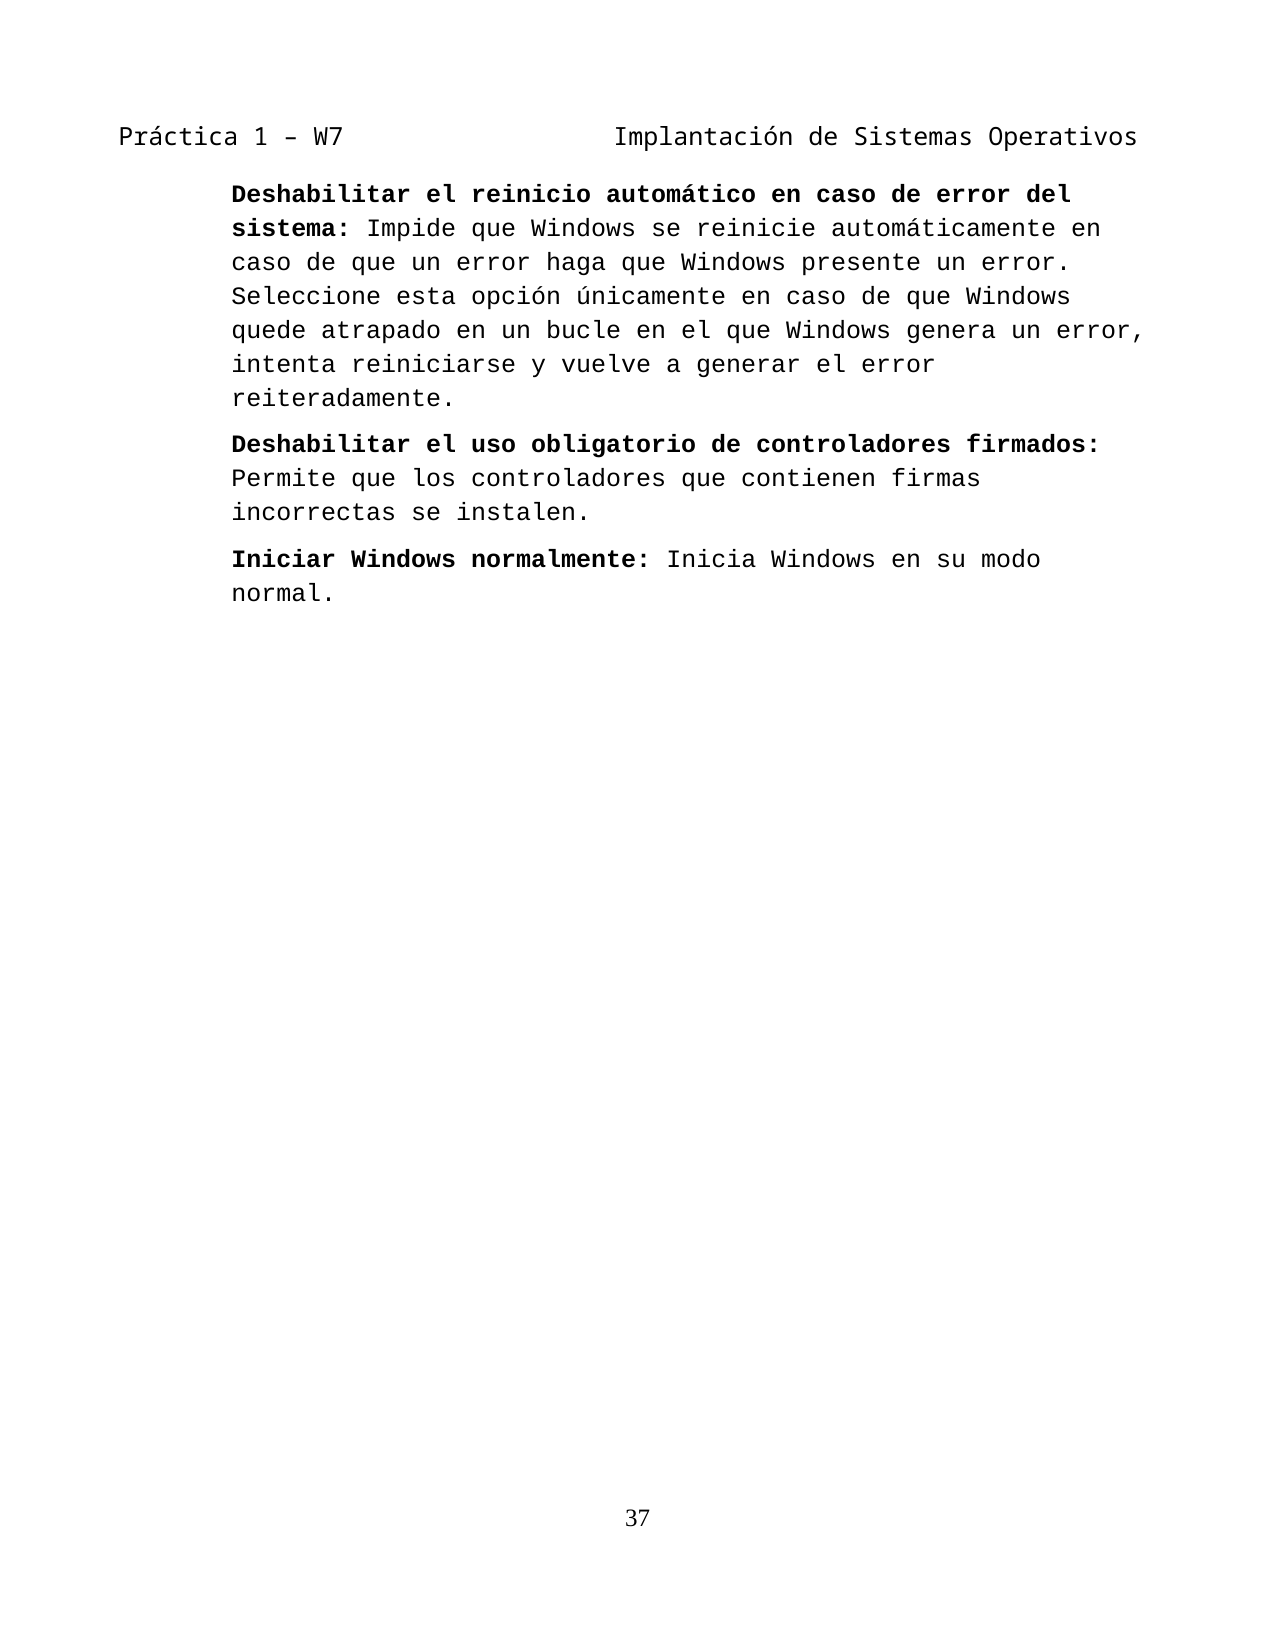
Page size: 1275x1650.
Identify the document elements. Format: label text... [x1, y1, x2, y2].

text Deshabilitar el reinicio automático en caso de error del sistema: Impide que Windows se reinicie automáticamente en caso de que un error haga que Windows presente un error. Seleccione esta opción únicamente en caso de que Windows quede atrapado en un bucle en el que Windows genera un error, intenta reiniciarse y vuelve a generar el error reiteradamente. [231, 182, 1157, 414]
text Deshabilitar el uso obligatorio de controladores firmados: Permite que los controladores que contienen firmas incorrectas se instalen. [231, 432, 1157, 528]
text Iniciar Windows normalmente: Inicia Windows en su modo normal. [231, 546, 1157, 608]
